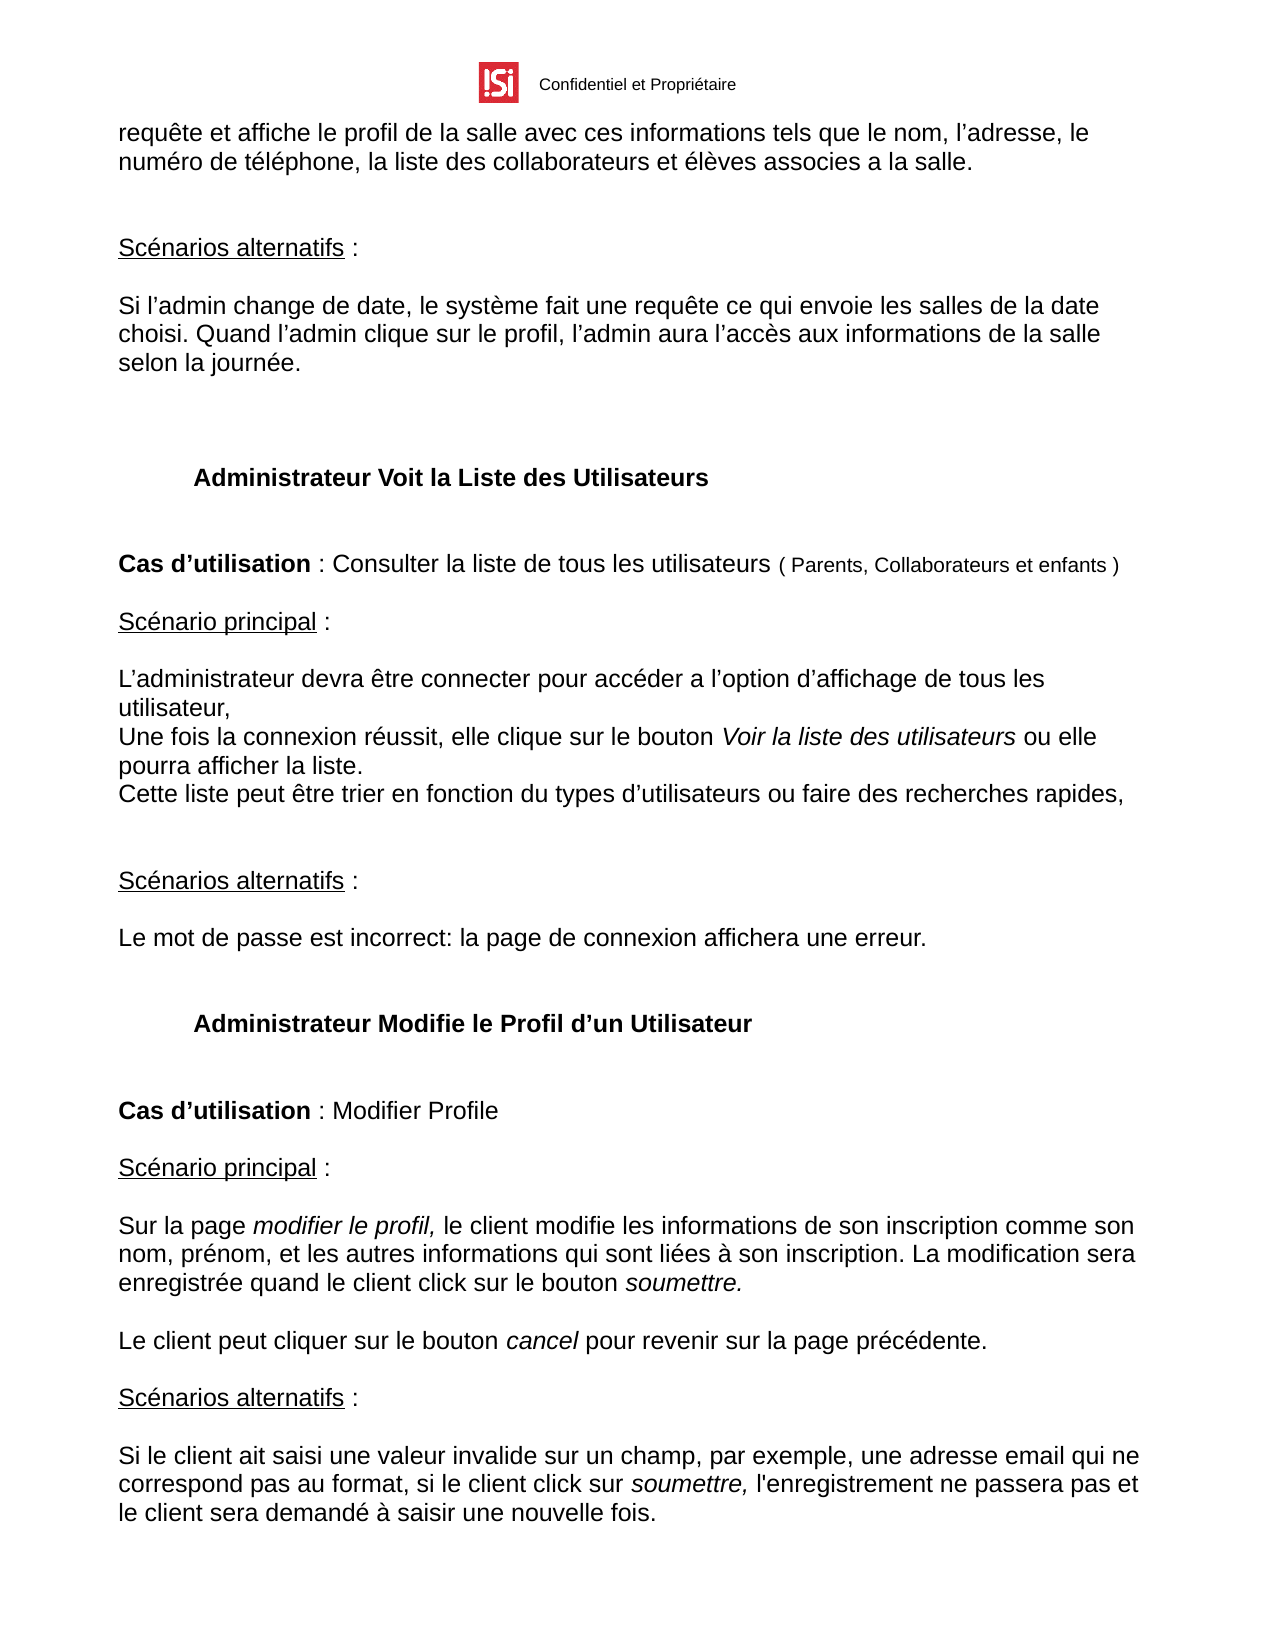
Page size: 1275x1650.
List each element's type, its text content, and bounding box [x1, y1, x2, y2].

text Scénarios alternatifs : [118, 233, 1157, 262]
text Scénarios alternatifs : [118, 1383, 1157, 1412]
subtitle Administrateur Voit la Liste des Utilisateurs [193, 463, 1157, 492]
text Une fois la connexion réussit, elle clique sur le bouton Voir la liste des utilisateurs ou elle pourra afficher la liste. [118, 722, 1157, 779]
text Cette liste peut être trier en fonction du types d’utilisateurs ou faire des recherches rapides, [118, 779, 1157, 808]
text requête et affiche le profil de la salle avec ces informations tels que le nom, l’adresse, le numéro de téléphone, la liste des collaborateurs et élèves associes a la salle. [118, 118, 1157, 176]
text L’administrateur devra être connecter pour accéder a l’option d’affichage de tous les utilisateur, [118, 664, 1157, 722]
text Scénario principal : [118, 607, 1157, 636]
text Le mot de passe est incorrect: la page de connexion affichera une erreur. [118, 923, 1157, 952]
text Le client peut cliquer sur le bouton cancel pour revenir sur la page précédente. [118, 1326, 1157, 1354]
text Sur la page modifier le profil, le client modifie les informations de son inscription comme son nom, prénom, et les autres informations qui sont liées à son inscription. La modification sera enregistrée quand le client click sur le bouton soumettre. [118, 1211, 1157, 1297]
text Scénarios alternatifs : [118, 866, 1157, 894]
text Cas d’utilisation : Modifier Profile [118, 1096, 1157, 1124]
text Si l’admin change de date, le système fait une requête ce qui envoie les salles de la date choisi. Quand l’admin clique sur le profil, l’admin aura l’accès aux informations de la salle selon la journée. [118, 291, 1157, 377]
text Scénario principal : [118, 1153, 1157, 1182]
text Cas d’utilisation : Consulter la liste de tous les utilisateurs ( Parents, Collaborateurs et enfants ) [118, 549, 1157, 578]
subtitle Administrateur Modifie le Profil d’un Utilisateur [193, 1009, 1157, 1038]
text Si le client ait saisi une valeur invalide sur un champ, par exemple, une adresse email qui ne correspond pas au format, si le client click sur soumettre, l'enregistrement ne passera pas et le client sera demandé à saisir une nouvelle fois. [118, 1441, 1157, 1527]
